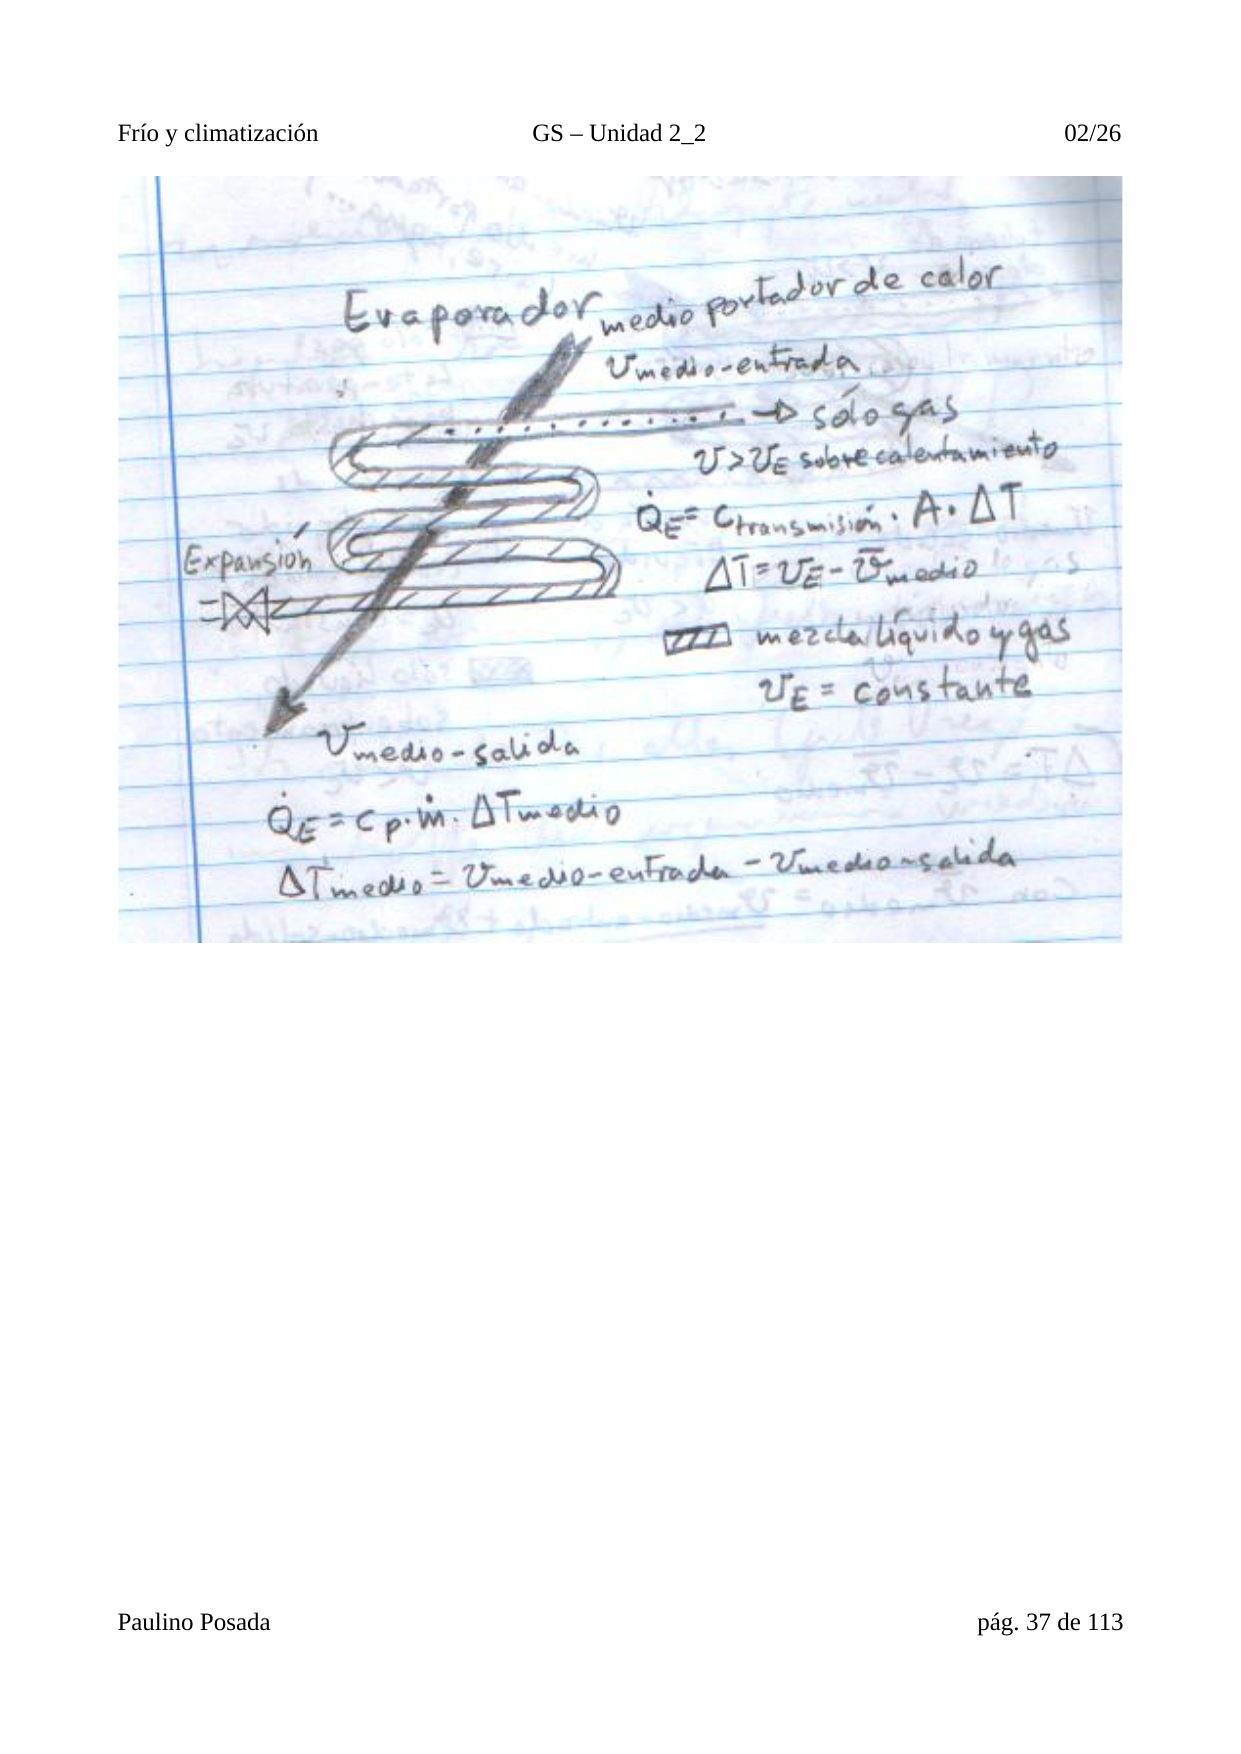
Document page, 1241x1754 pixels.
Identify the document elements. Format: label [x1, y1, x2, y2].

picture [118, 176, 1123, 943]
